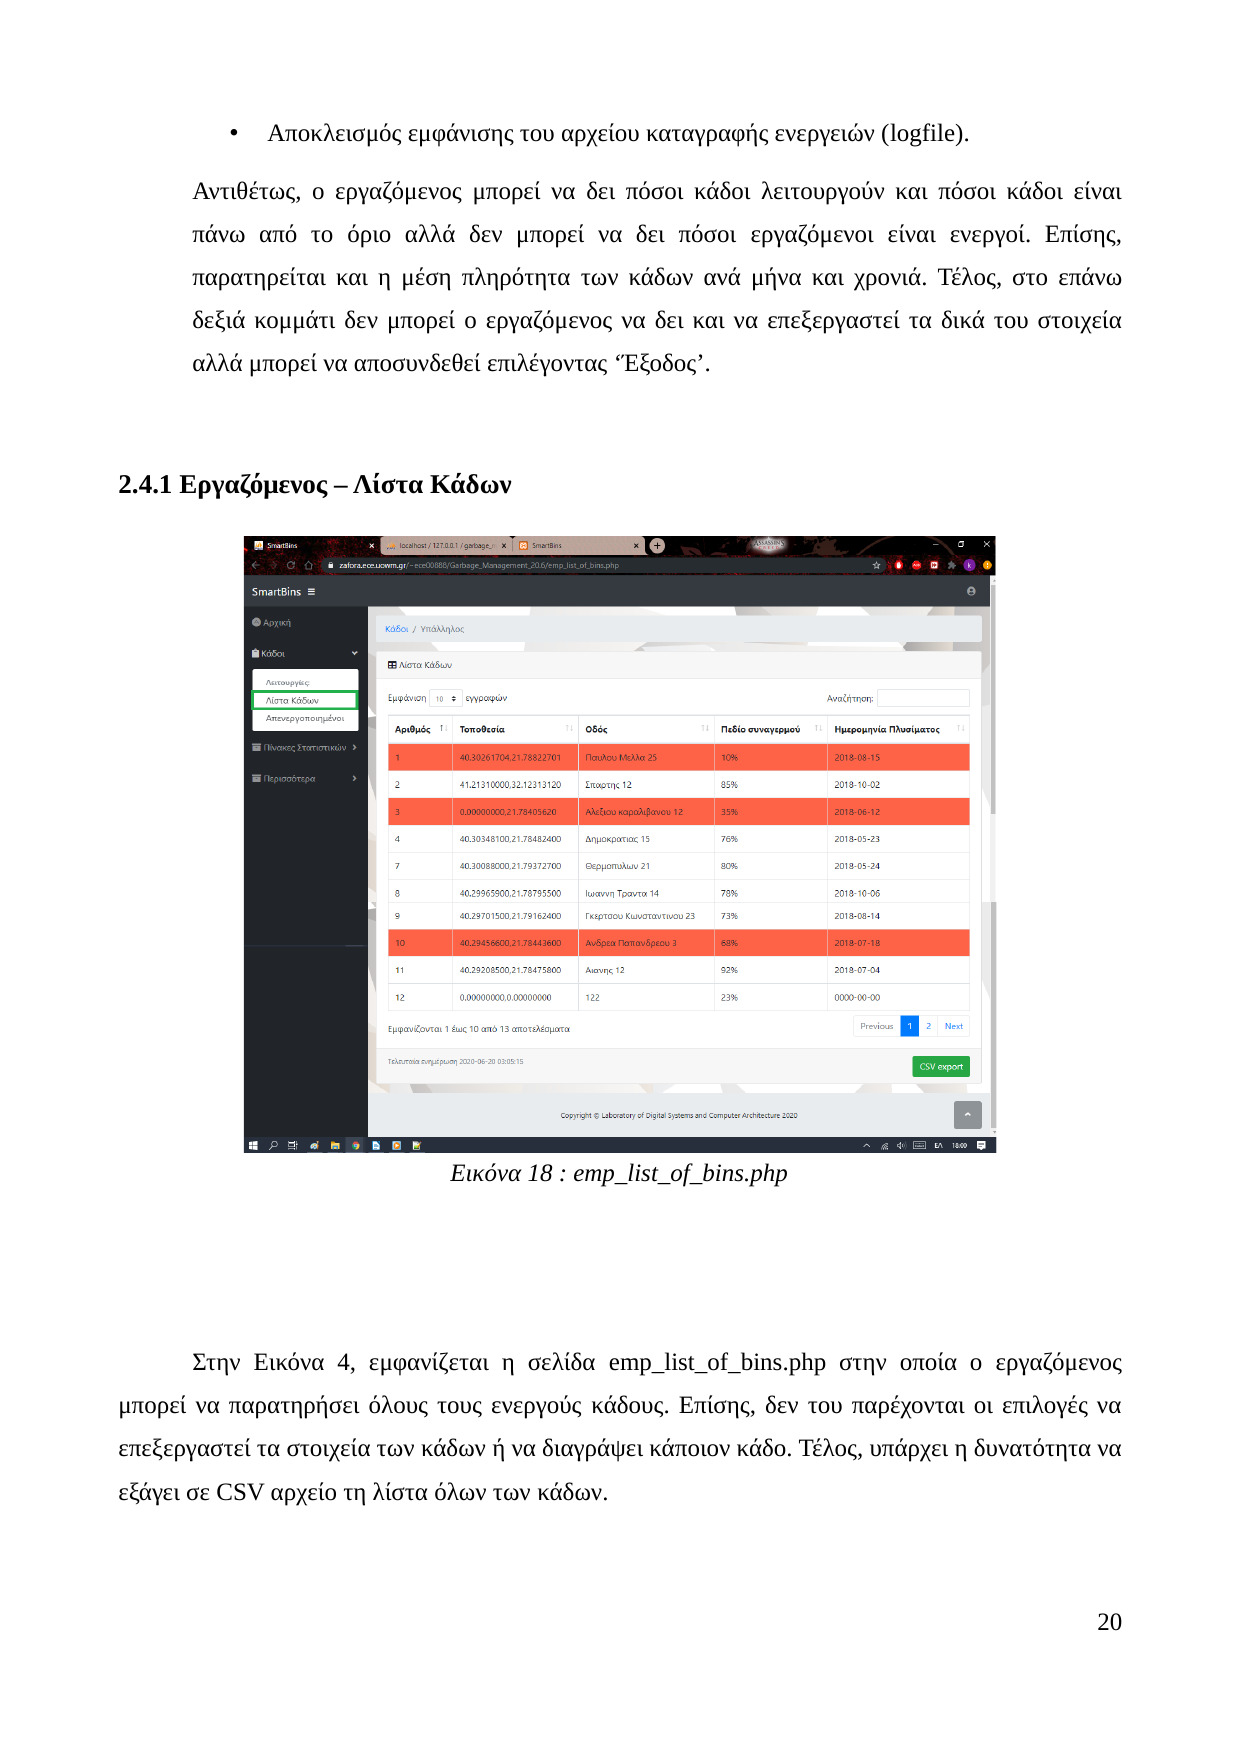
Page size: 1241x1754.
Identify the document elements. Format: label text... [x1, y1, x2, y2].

text Αντιθέτως, ο εργαζόμενος μπορεί να δει πόσοι κάδοι λειτουργούν και πόσοι κάδοι είναι πάνω από το όριο αλλά δεν μπορεί να δει πόσοι εργαζόμενοι είναι ενεργοί. Επίσης, παρατηρείται και η μέση πληρότητα των κάδων ανά μήνα και χρονιά. Τέλος, στο επάνω δεξιά κομμάτι δεν μπορεί ο εργαζόμενος να δει και να επεξεργαστεί τα δικά του στοιχεία αλλά μπορεί να αποσυνδεθεί επιλέγοντας ‘Έξοδος’. [192, 176, 1122, 377]
subtitle 2.4.1 Εργαζόμενος – Λίστα Κάδων [118, 468, 1122, 499]
text Εικόνα 18 : emp_list_of_bins.php [244, 1153, 997, 1187]
list Αποκλεισμός εμφάνισης του αρχείου καταγραφής ενεργειών (logfile). [229, 118, 1122, 147]
picture [243, 536, 997, 1153]
text Στην Εικόνα 4, εμφανίζεται η σελίδα emp_list_of_bins.php στην οποία ο εργαζόμενος μπορεί να παρατηρήσει όλους τους ενεργούς κάδους. Επίσης, δεν του παρέχονται οι επιλογές να επεξεργαστεί τα στοιχεία των κάδων ή να διαγράψει κάποιον κάδο. Τέλος, υπάρχει η δυνατότητα να εξάγει σε CSV αρχείο τη λίστα όλων των κάδων. [118, 512, 1122, 1505]
